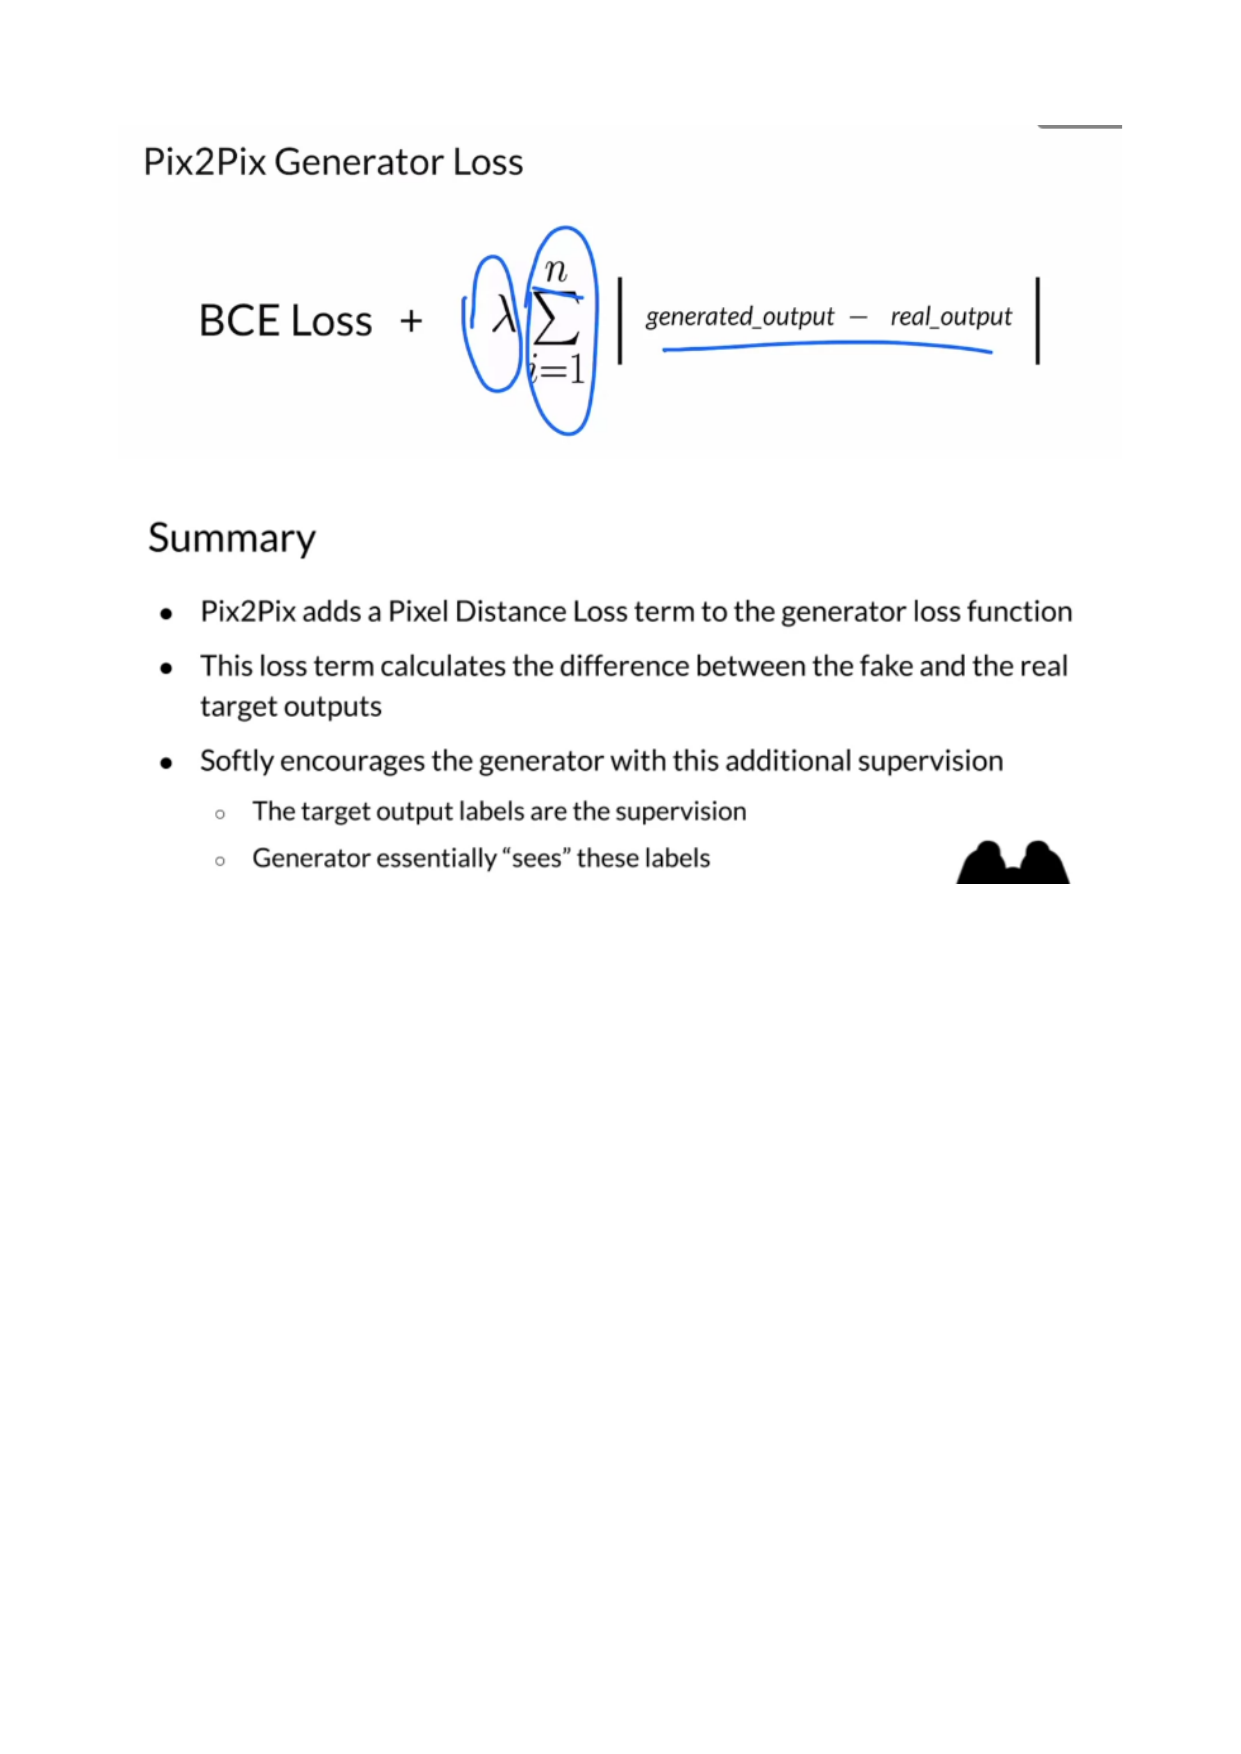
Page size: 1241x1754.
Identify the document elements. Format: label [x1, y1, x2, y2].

picture [118, 125, 1123, 459]
picture [118, 513, 1123, 884]
